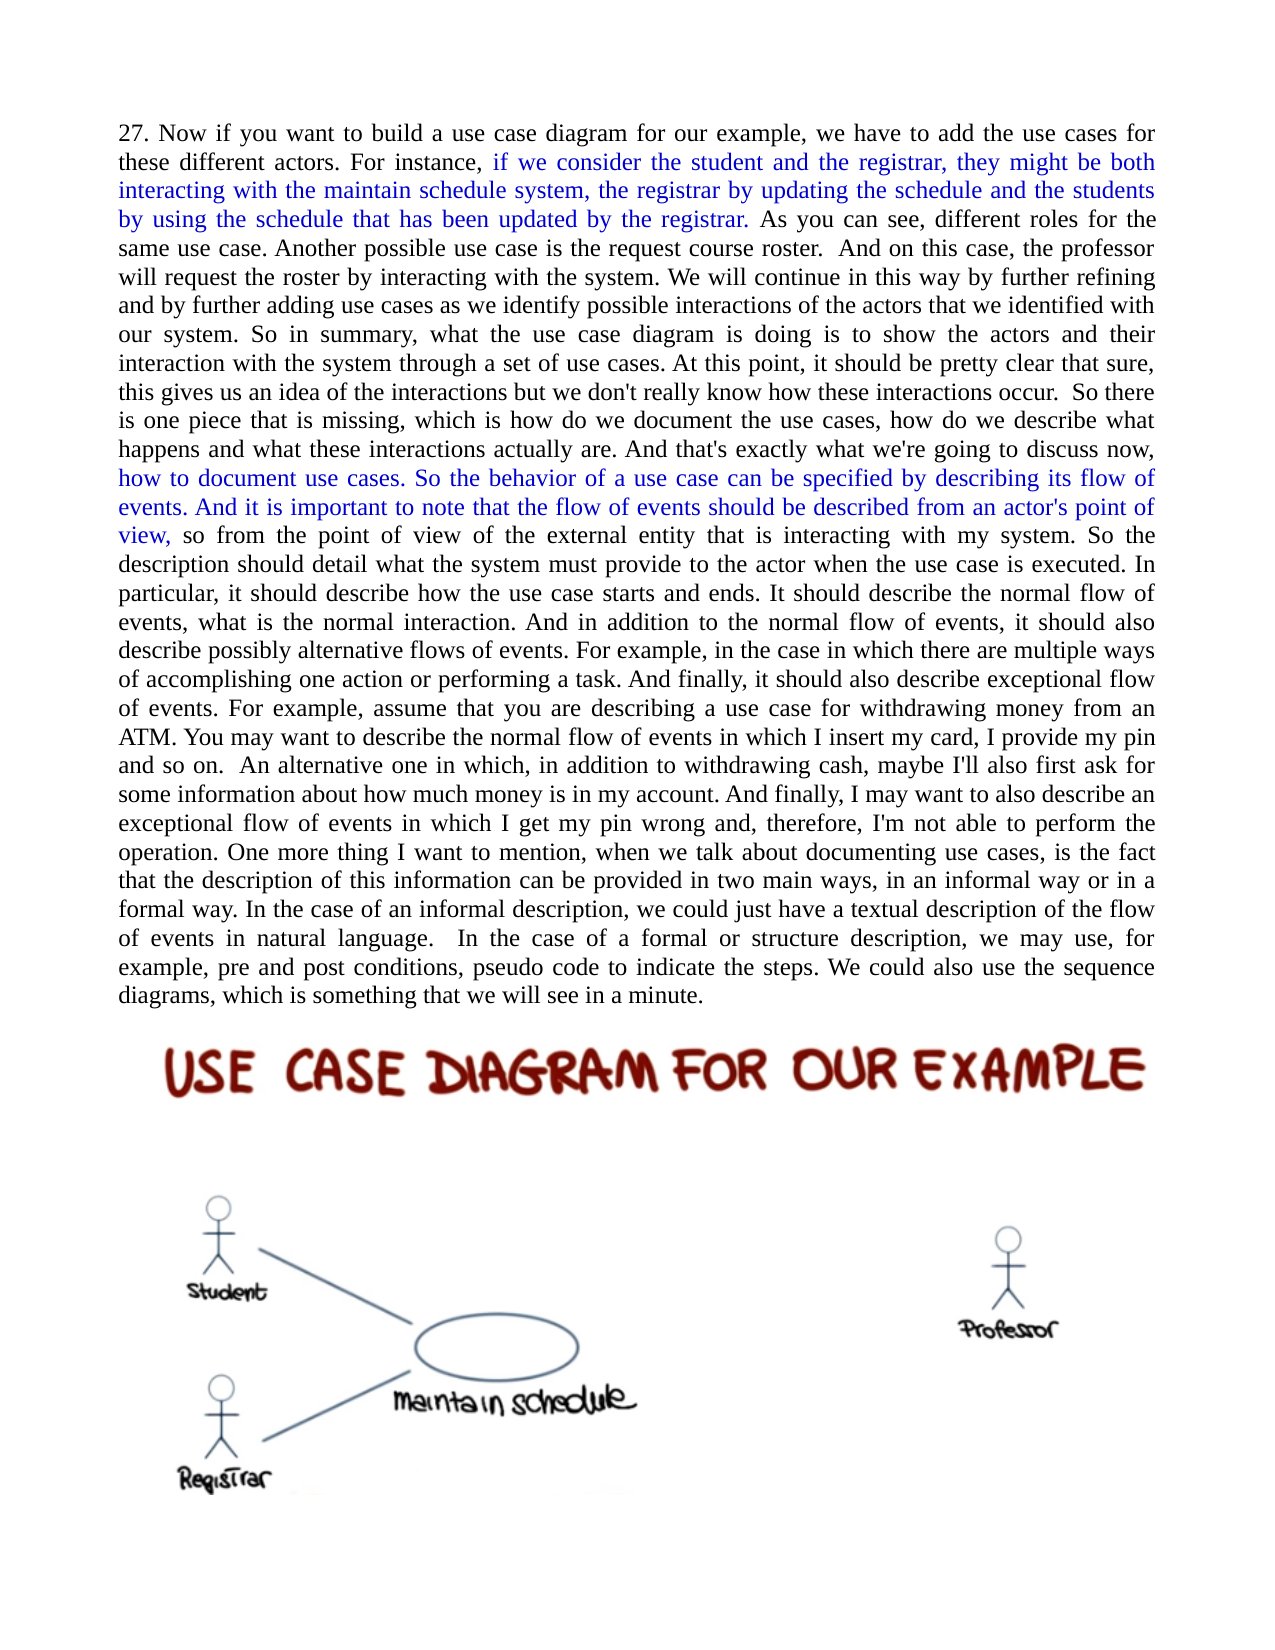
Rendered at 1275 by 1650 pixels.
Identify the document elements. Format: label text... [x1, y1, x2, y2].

text 27. Now if you want to build a use case diagram for our example, we have to add the use cases for these different actors. For instance, if we consider the student and the registrar, they might be both interacting with the maintain schedule system, the registrar by updating the schedule and the students by using the schedule that has been updated by the registrar. As you can see, different roles for the same use case. Another possible use case is the request course roster. And on this case, the professor will request the roster by interacting with the system. We will continue in this way by further refining and by further adding use cases as we identify possible interactions of the actors that we identified with our system. So in summary, what the use case diagram is doing is to show the actors and their interaction with the system through a set of use cases. At this point, it should be pretty clear that sure, this gives us an idea of the interactions but we don't really know how these interactions occur. So there is one piece that is missing, which is how do we document the use cases, how do we describe what happens and what these interactions actually are. And that's exactly what we're going to discuss now, how to document use cases. So the behavior of a use case can be specified by describing its flow of events. And it is important to note that the flow of events should be described from an actor's point of view, so from the point of view of the external entity that is interacting with my system. So the description should detail what the system must provide to the actor when the use case is executed. In particular, it should describe how the use case starts and ends. It should describe the normal flow of events, what is the normal interaction. And in addition to the normal flow of events, it should also describe possibly alternative flows of events. For example, in the case in which there are multiple ways of accomplishing one action or performing a task. And finally, it should also describe exceptional flow of events. For example, assume that you are describing a use case for withdrawing money from an ATM. You may want to describe the normal flow of events in which I insert my card, I provide my pin and so on. An alternative one in which, in addition to withdrawing cash, maybe I'll also first ask for some information about how much money is in my account. And finally, I may want to also describe an exceptional flow of events in which I get my pin wrong and, therefore, I'm not able to perform the operation. One more thing I want to mention, when we talk about documenting use cases, is the fact that the description of this information can be provided in two main ways, in an informal way or in a formal way. In the case of an informal description, we could just have a textual description of the flow of events in natural language. In the case of a formal or structure description, we may use, for example, pre and post conditions, pseudo code to indicate the steps. We could also use the sequence diagrams, which is something that we will see in a minute. [118, 118, 1157, 1009]
picture [118, 1038, 1157, 1495]
